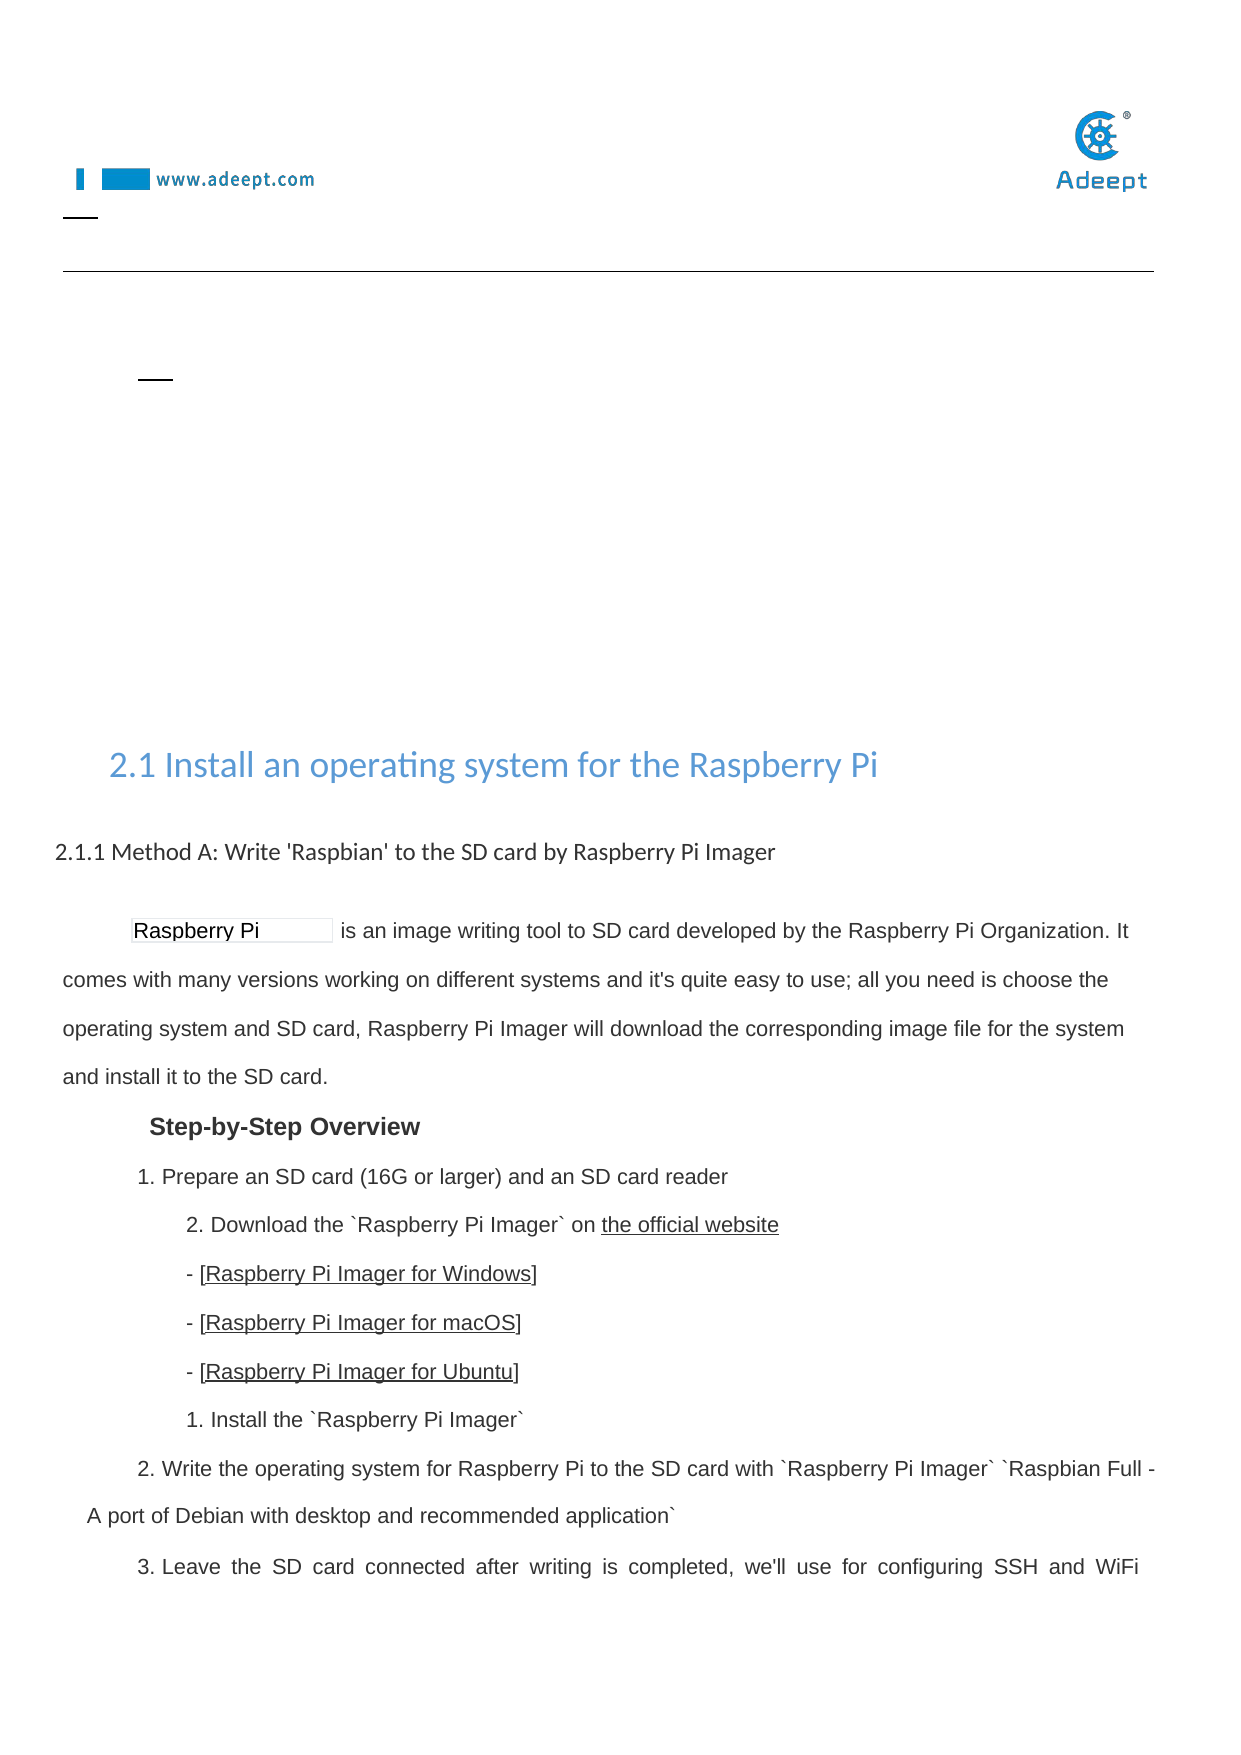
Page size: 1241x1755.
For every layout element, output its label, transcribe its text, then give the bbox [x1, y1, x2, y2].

text comes with many versions working on different systems and it's quite easy to use; all you need is choose the operating system and SD card, Raspberry Pi Imager will download the corresponding image file for the system and install it to the SD card. [62, 967, 1175, 1089]
list [Raspberry Pi Imager for Ubuntu] [186, 1359, 1197, 1384]
picture [1056, 111, 1147, 192]
list Write the operating system for Raspberry Pi to the SD card with `Raspberry Pi Imager` `Raspbian Full - A port of Debian with desktop and recommended application` [62, 1456, 1175, 1528]
list Prepare an SD card (16G or larger) and an SD card reader [62, 1164, 1197, 1189]
list [Raspberry Pi Imager for macOS] [186, 1310, 1197, 1335]
text Raspberry Pi Imager [133, 919, 332, 941]
subtitle 2.1 Install an operating system for the Raspberry Pi [109, 741, 1197, 787]
subtitle Method A: Write 'Raspbian' to the SD card by Raspberry Pi Imager [54, 836, 1197, 867]
list Leave the SD card connected after writing is completed, we'll use for configuring SSH and WiFi [62, 1554, 1175, 1579]
list Download the `Raspberry Pi Imager` on the official website [186, 1212, 1197, 1238]
picture [75, 167, 343, 191]
text is an image writing tool to SD card developed by the Raspberry Pi Organization. It [340, 918, 1197, 943]
list Install the `Raspberry Pi Imager` [186, 1407, 1197, 1433]
list [Raspberry Pi Imager for Windows] [186, 1261, 1197, 1286]
list 2. Raspberry Pi System Installation and Development Environment Establishment [87, 522, 974, 647]
text Step-by-Step Overview [149, 1113, 1197, 1141]
